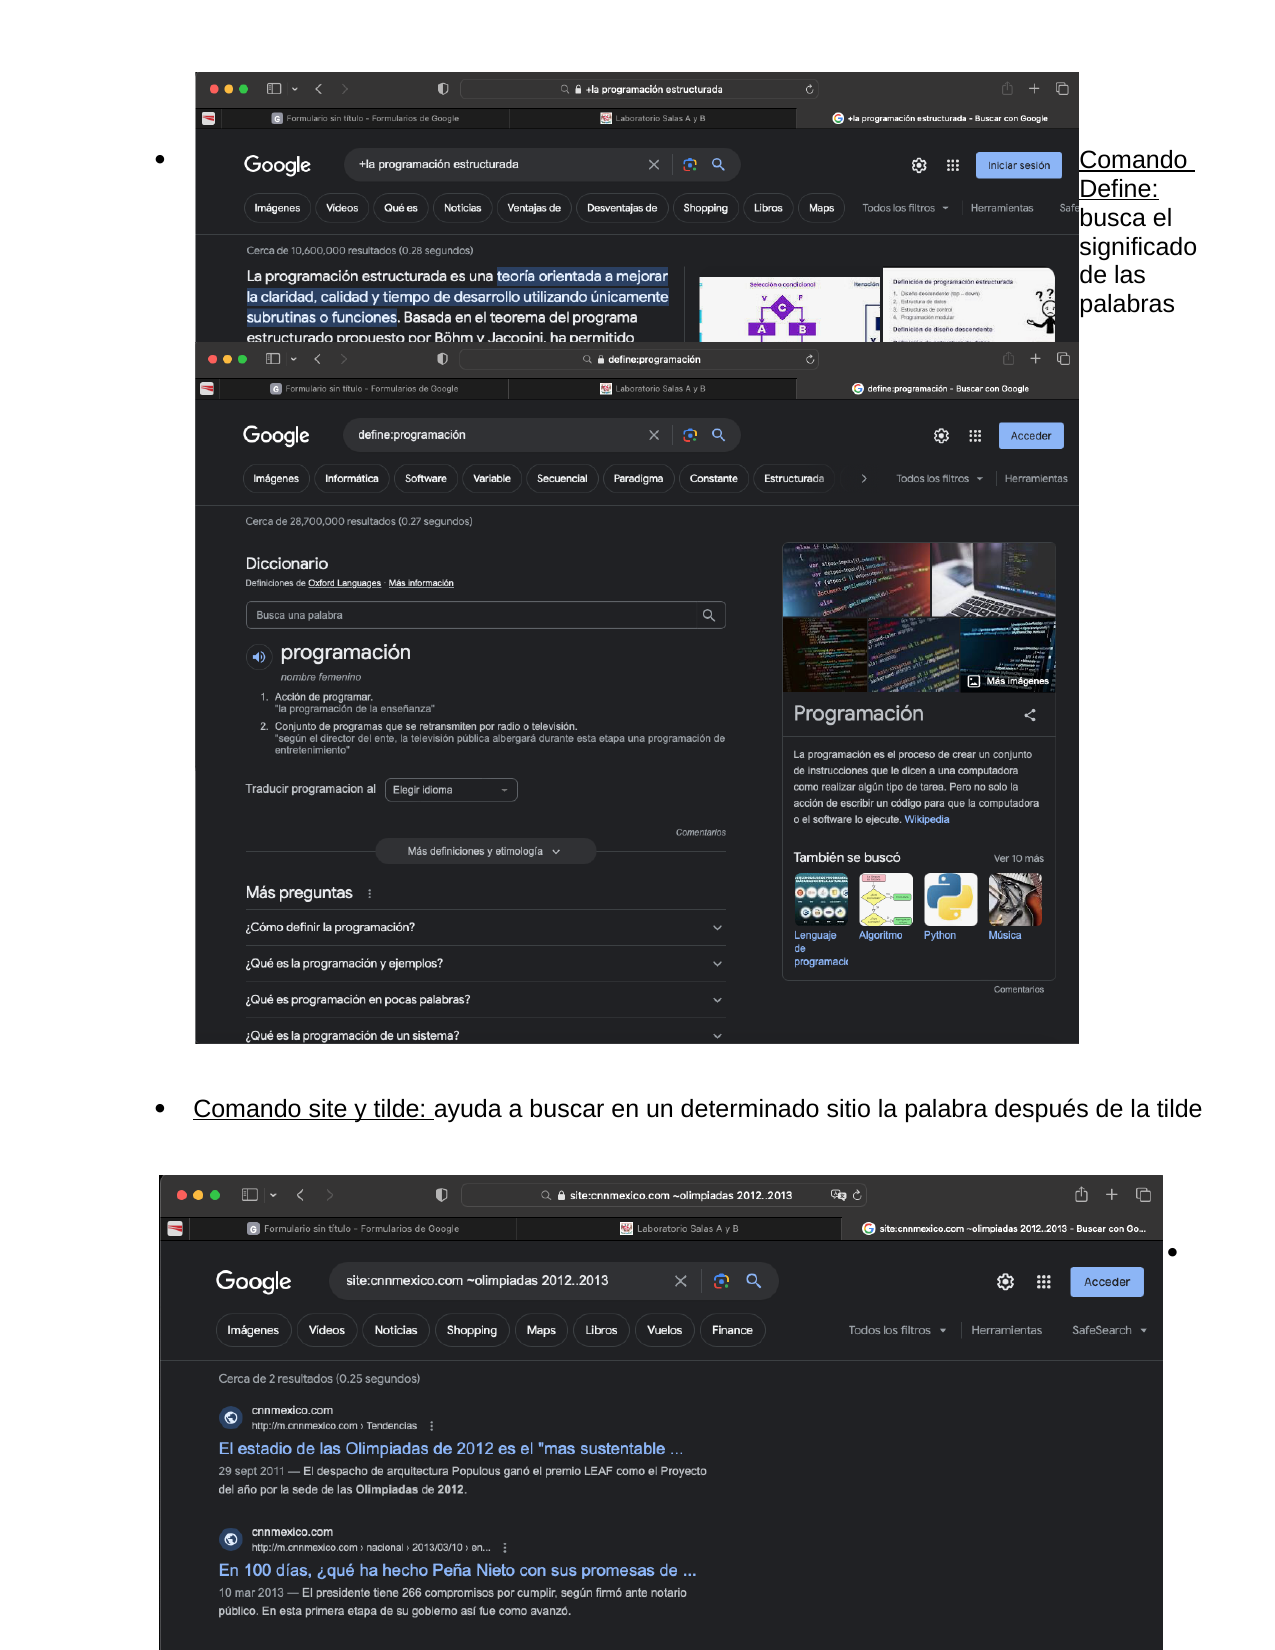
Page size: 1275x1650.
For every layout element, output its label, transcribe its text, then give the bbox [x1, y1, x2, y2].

list Comando site y tilde: ayuda a buscar en un determinado sitio la palabra después de la tilde [156, 1094, 1205, 1123]
list Comando Define: busca el significado de las palabras [1079, 145, 1205, 318]
list Comando Define: busca el significado de las palabras [156, 145, 195, 318]
